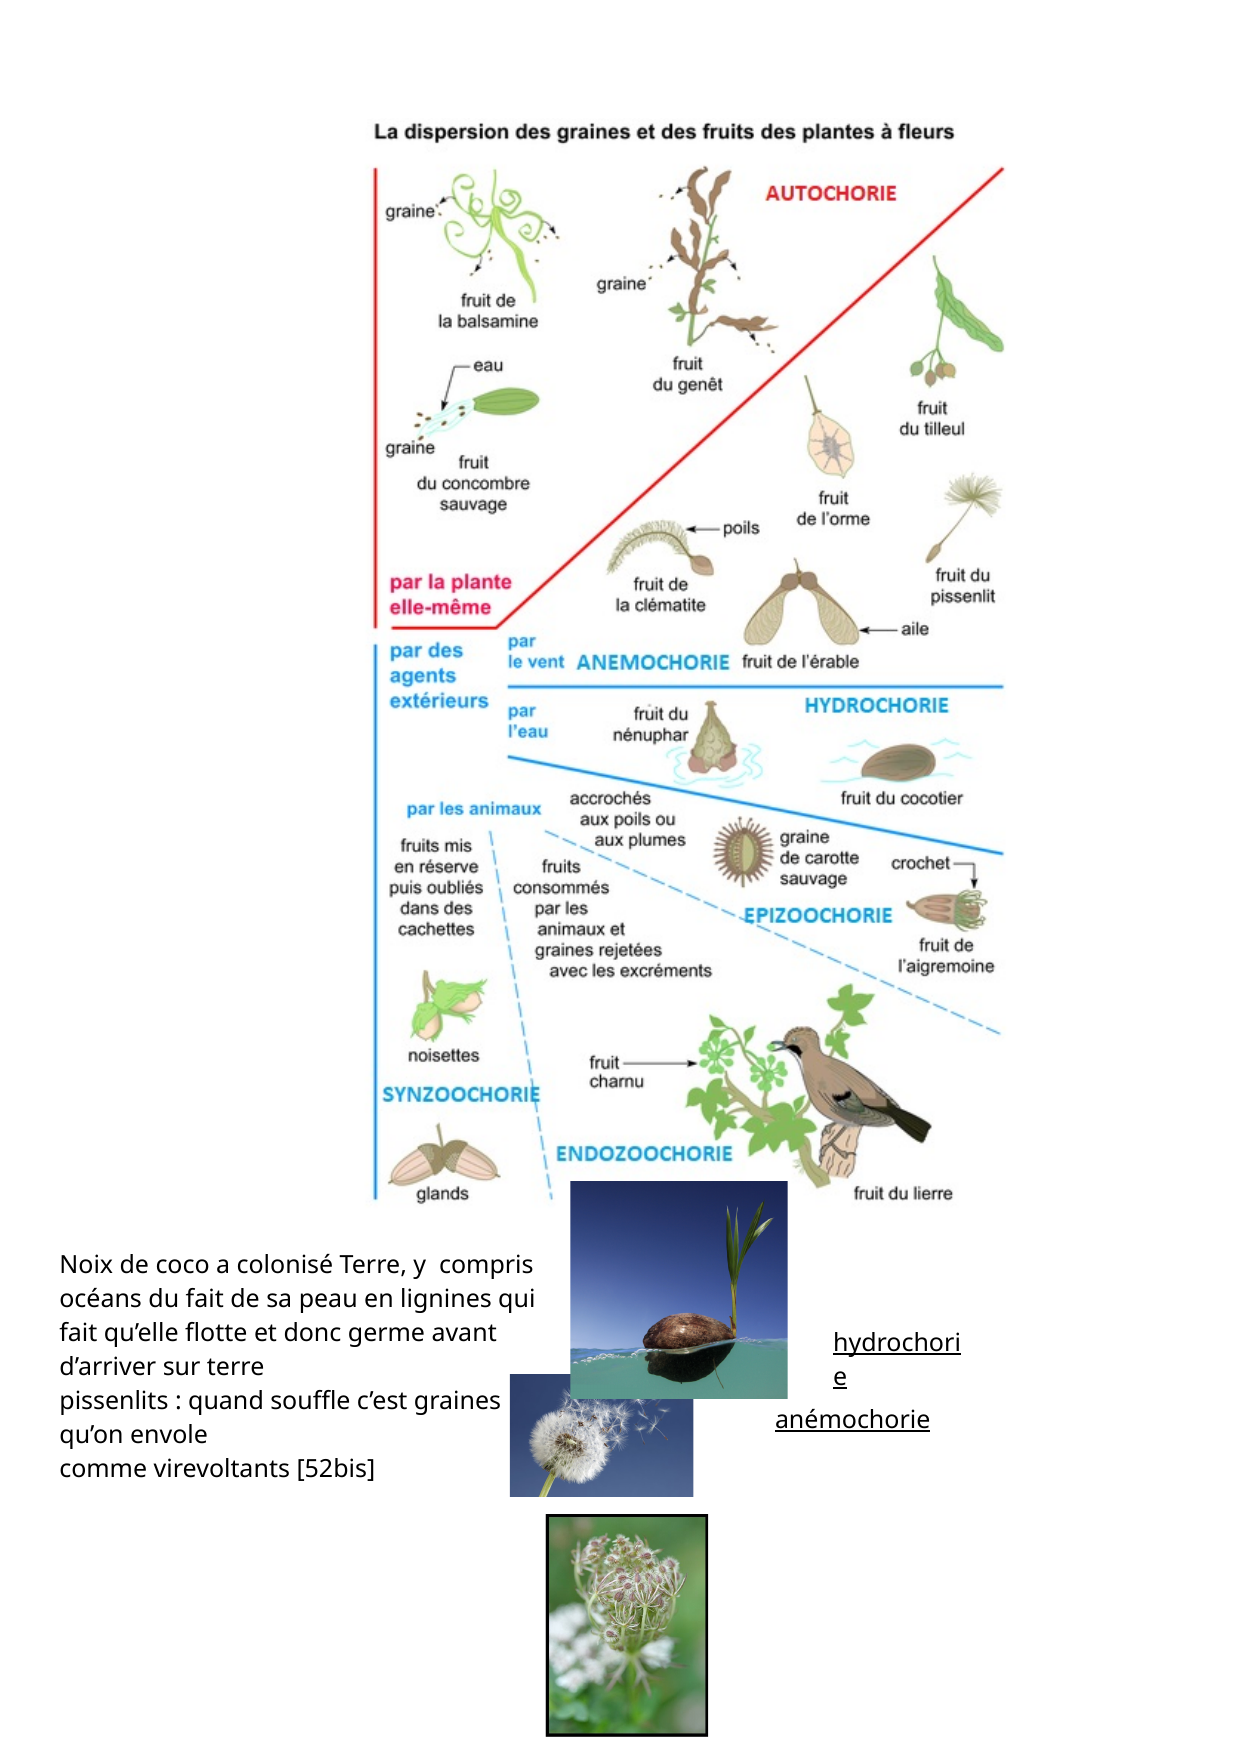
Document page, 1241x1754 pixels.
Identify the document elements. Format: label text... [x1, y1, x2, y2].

text Noix de coco a colonisé Terre, y compris océans du fait de sa peau en lignines qui fait qu’elle flotte et donc germe avant d’arriver sur terre [788, 1247, 1122, 1383]
picture [545, 1514, 709, 1737]
text comme virevoltants [52bis] [59, 1451, 509, 1485]
text Noix de coco a colonisé Terre, y compris océans du fait de sa peau en lignines qui fait qu’elle flotte et donc germe avant d’arriver sur terre [59, 1247, 570, 1383]
text [694, 1451, 1122, 1485]
picture [224, 118, 1016, 1497]
text pissenlits : quand souffle c’est graines qu’on envole [694, 1383, 1122, 1451]
text pissenlits : quand souffle c’est graines qu’on envole [59, 1383, 509, 1451]
